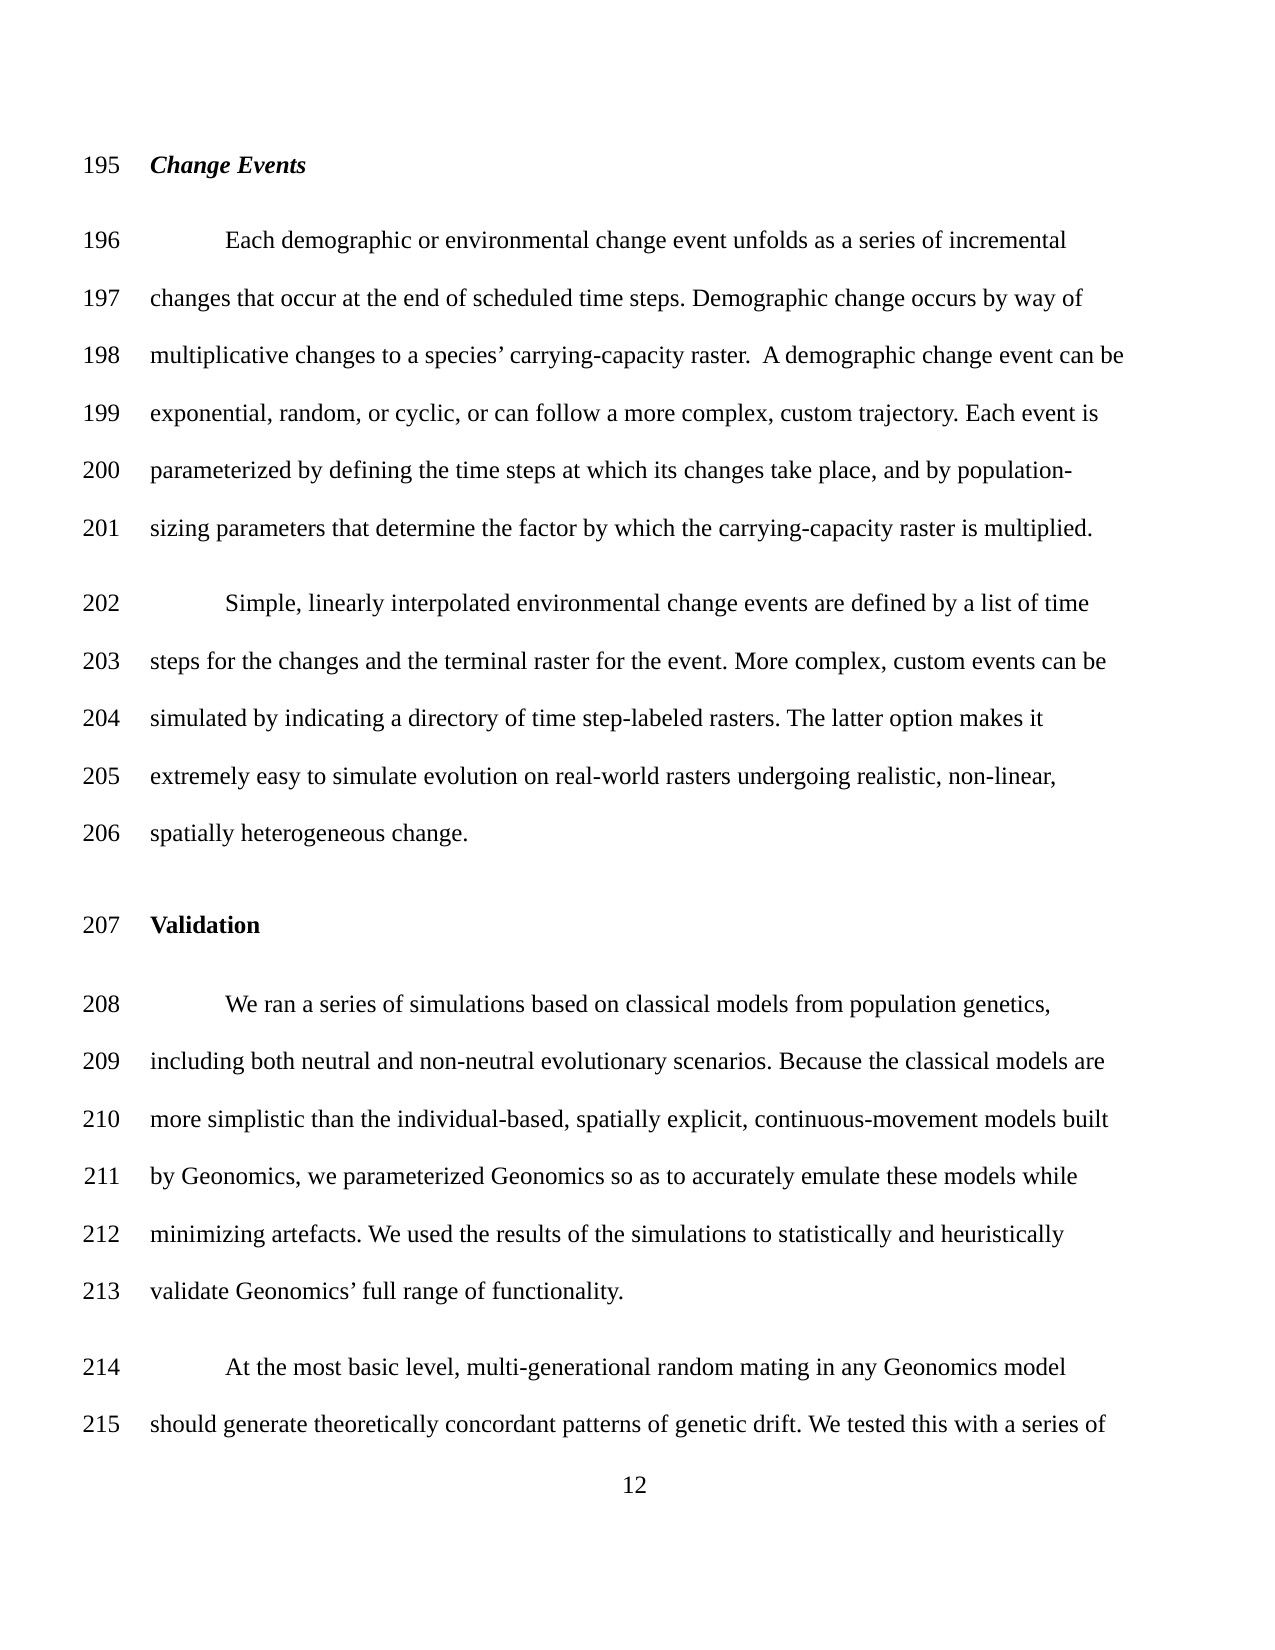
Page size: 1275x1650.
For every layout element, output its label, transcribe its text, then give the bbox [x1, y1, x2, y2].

text At the most basic level, multi-generational random mating in any Geonomics model should generate theoretically concordant patterns of genetic drift. We tested this with a series of [150, 1352, 1125, 1438]
text Simple, linearly interpolated environmental change events are defined by a list of time steps for the changes and the terminal raster for the event. More complex, custom events can be simulated by indicating a directory of time step-labeled rasters. The latter option makes it extremely easy to simulate evolution on real-world rasters undergoing realistic, non-linear, spatially heterogeneous change. [150, 588, 1125, 847]
text Each demographic or environmental change event unfolds as a series of incremental changes that occur at the end of scheduled time steps. Demographic change occurs by way of multiplicative changes to a species’ carrying-capacity raster. A demographic change event can be exponential, random, or cyclic, or can follow a more complex, custom trajectory. Each event is parameterized by defining the time steps at which its changes take place, and by population-sizing parameters that determine the factor by which the carrying-capacity raster is multiplied. [150, 225, 1125, 542]
text Change Events [150, 150, 1125, 179]
subtitle Validation [150, 910, 1125, 938]
text We ran a series of simulations based on classical models from population genetics, including both neutral and non-neutral evolutionary scenarios. Because the classical models are more simplistic than the individual-based, spatially explicit, continuous-movement models built by Geonomics, we parameterized Geonomics so as to accurately emulate these models while minimizing artefacts. We used the results of the simulations to statistically and heuristically validate Geonomics’ full range of functionality. [150, 989, 1125, 1305]
